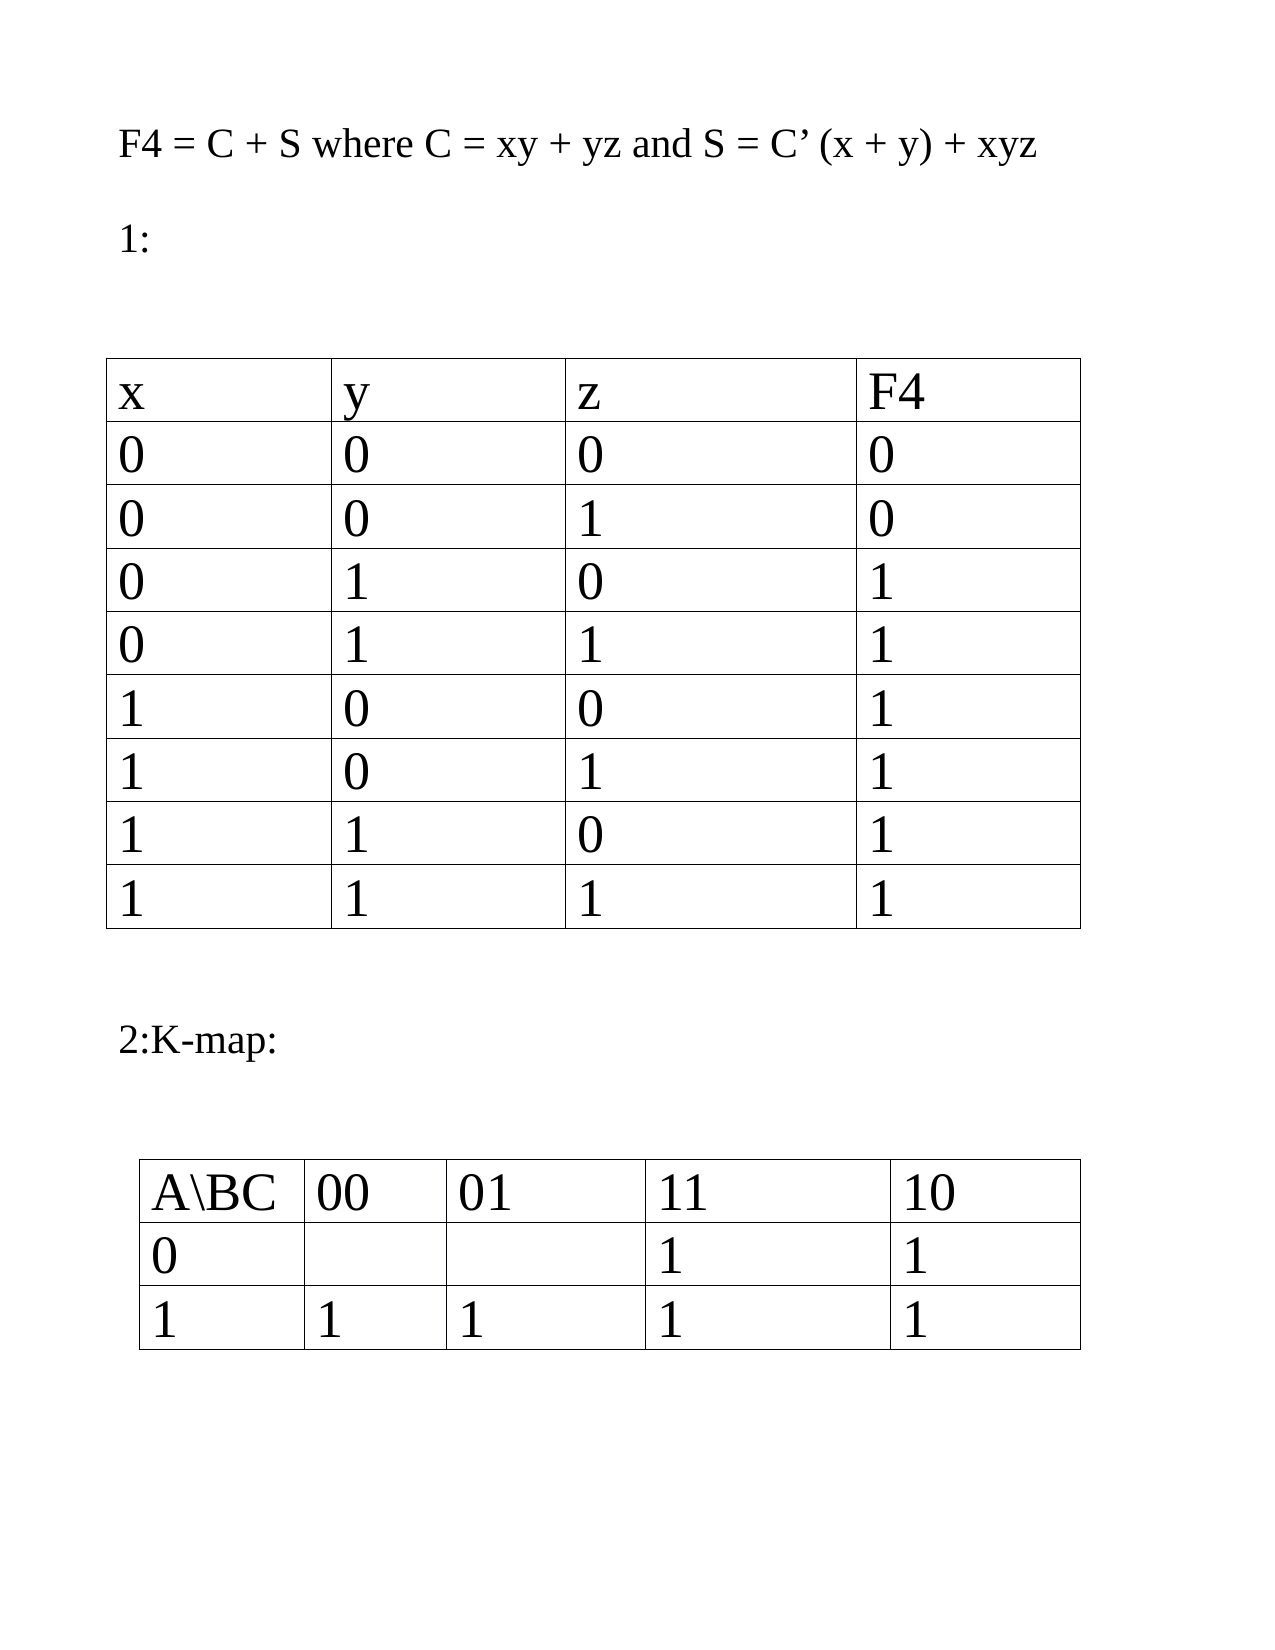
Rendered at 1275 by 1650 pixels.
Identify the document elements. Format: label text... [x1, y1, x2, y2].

table_header 01 [447, 1160, 645, 1222]
table_cell 0 [107, 549, 331, 611]
text 1: [118, 214, 1157, 262]
table_header 00 [305, 1160, 446, 1222]
table_cell 1 [447, 1286, 645, 1349]
table_cell 1 [305, 1286, 446, 1349]
table_cell 1 [566, 612, 856, 674]
table_cell 1 [891, 1223, 1080, 1285]
table_header 11 [646, 1160, 890, 1222]
table_cell 0 [566, 549, 856, 611]
table_cell 1 [107, 865, 331, 928]
table_cell 1 [857, 802, 1080, 864]
table_cell 0 [857, 485, 1080, 548]
table_cell 1 [332, 549, 565, 611]
table_cell [305, 1223, 446, 1285]
table_cell 1 [857, 865, 1080, 928]
table_cell 0 [332, 739, 565, 801]
table_cell 0 [332, 422, 565, 484]
table_cell 1 [332, 802, 565, 864]
table_cell 0 [140, 1223, 304, 1285]
table_cell 0 [566, 675, 856, 738]
table_header F4 [857, 359, 1080, 421]
table_cell 1 [332, 865, 565, 928]
table_cell 1 [857, 675, 1080, 738]
table_cell 1 [566, 865, 856, 928]
text F4 = C + S where C = xy + yz and S = C’ (x + y) + xyz [118, 118, 1157, 166]
table_cell 1 [891, 1286, 1080, 1349]
table_cell 0 [107, 612, 331, 674]
table_cell 0 [566, 422, 856, 484]
table_cell 0 [566, 802, 856, 864]
table_cell 1 [107, 675, 331, 738]
table_cell 1 [857, 549, 1080, 611]
table_cell 1 [566, 485, 856, 548]
table_cell 1 [107, 802, 331, 864]
table_cell 0 [107, 422, 331, 484]
table_cell 1 [857, 739, 1080, 801]
table_cell [447, 1223, 645, 1285]
table_cell 0 [857, 422, 1080, 484]
table_cell 1 [646, 1223, 890, 1285]
table_cell 1 [107, 739, 331, 801]
table_header 10 [891, 1160, 1080, 1222]
text 2:K-map: [118, 1015, 1157, 1063]
table_cell 1 [332, 612, 565, 674]
table_cell 0 [107, 485, 331, 548]
table_header A\BC [140, 1160, 304, 1222]
table_cell 1 [646, 1286, 890, 1349]
table_cell 0 [332, 485, 565, 548]
table_cell 1 [566, 739, 856, 801]
table_cell 1 [857, 612, 1080, 674]
table_header x [107, 359, 331, 421]
table_cell 0 [332, 675, 565, 738]
table_header z [566, 359, 856, 421]
table_cell 1 [140, 1286, 304, 1349]
table_header y [332, 359, 565, 421]
